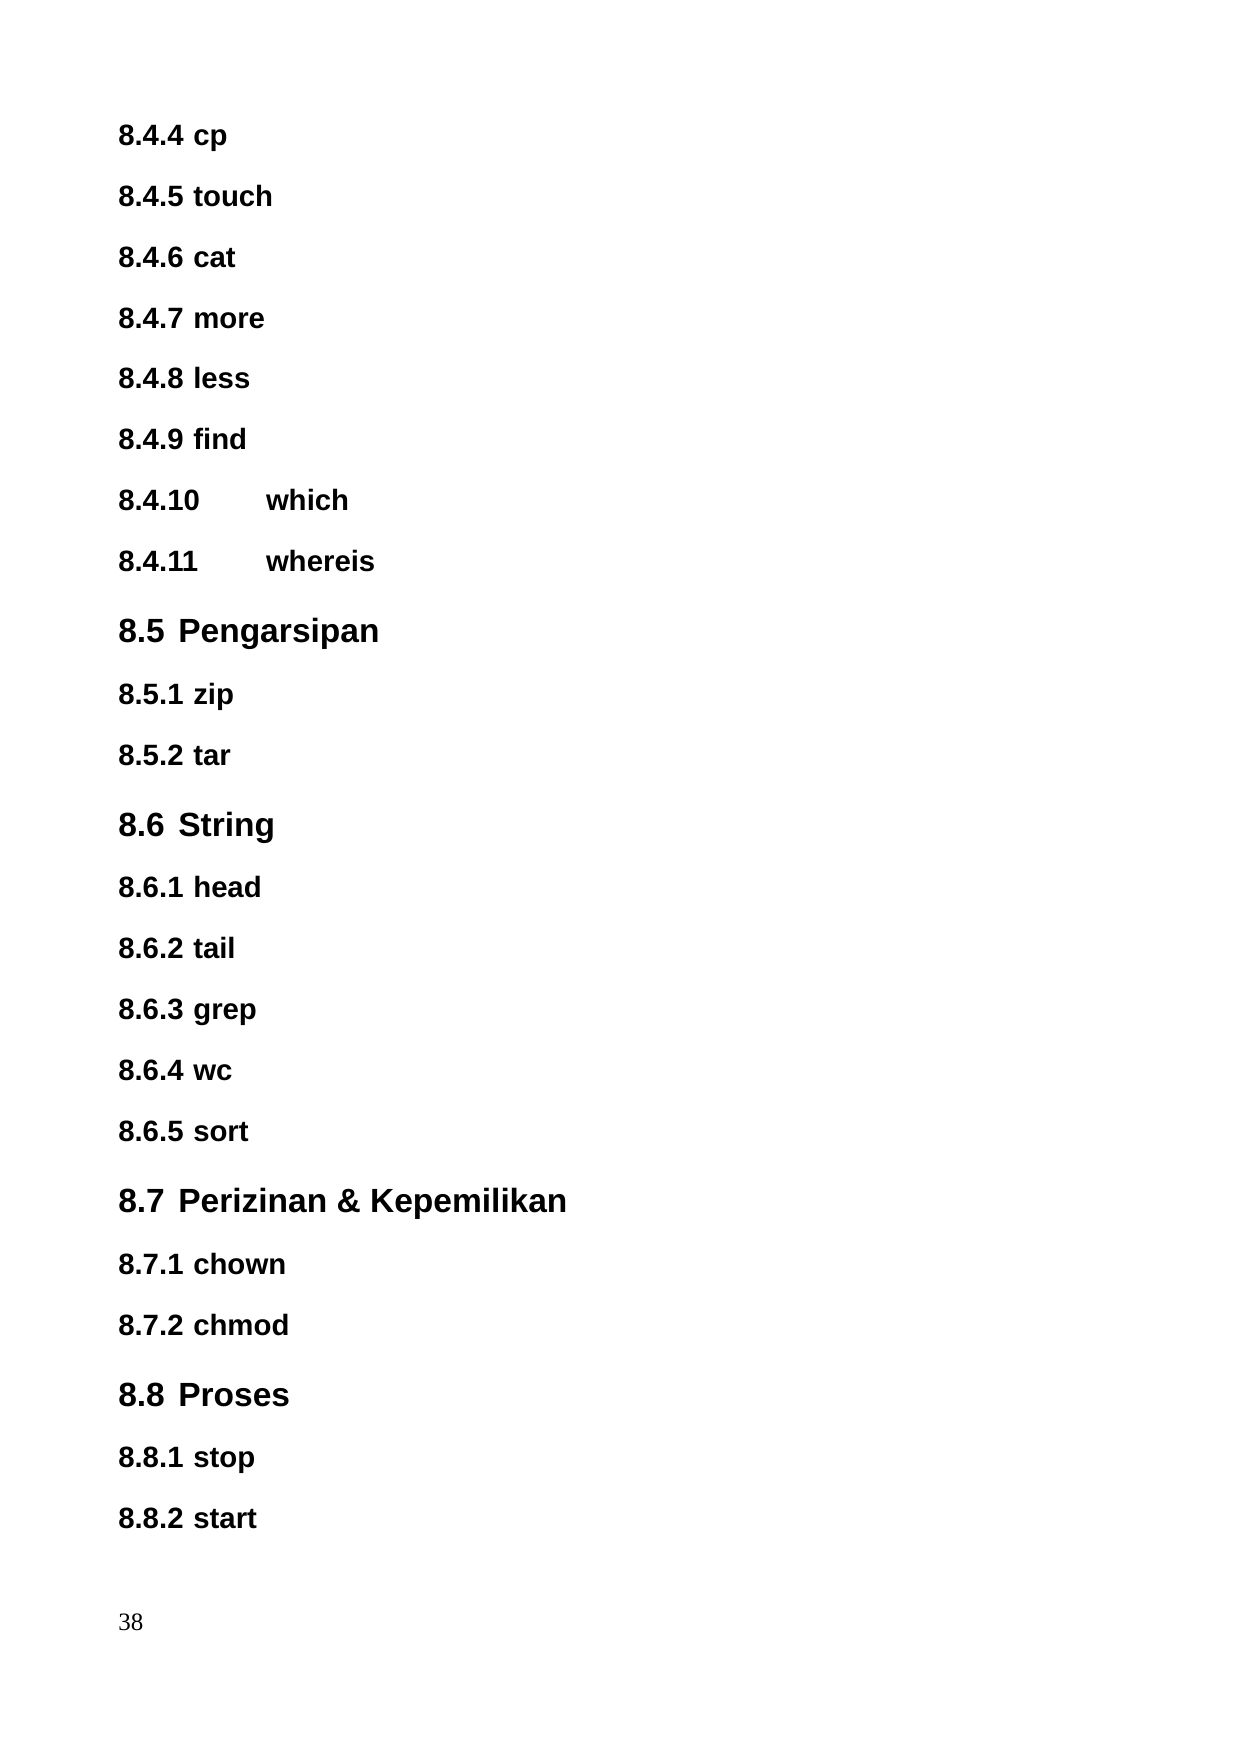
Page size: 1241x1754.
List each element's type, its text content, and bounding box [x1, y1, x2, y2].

subtitle less [118, 361, 1122, 395]
subtitle start [118, 1501, 1122, 1535]
subtitle Pengarsipan [118, 611, 1122, 650]
subtitle sort [118, 1114, 1122, 1147]
subtitle which [118, 483, 1122, 517]
subtitle cp [118, 118, 1122, 152]
subtitle more [118, 301, 1122, 334]
subtitle String [118, 805, 1122, 843]
subtitle grep [118, 992, 1122, 1026]
subtitle chmod [118, 1307, 1122, 1341]
subtitle zip [118, 677, 1122, 711]
subtitle head [118, 870, 1122, 904]
subtitle touch [118, 179, 1122, 213]
subtitle find [118, 422, 1122, 456]
subtitle cat [118, 240, 1122, 273]
subtitle whereis [118, 544, 1122, 578]
subtitle chown [118, 1247, 1122, 1280]
subtitle Proses [118, 1374, 1122, 1413]
subtitle stop [118, 1440, 1122, 1474]
subtitle tar [118, 738, 1122, 771]
subtitle wc [118, 1053, 1122, 1087]
subtitle Perizinan & Kepemilikan [118, 1181, 1122, 1219]
subtitle tail [118, 931, 1122, 965]
